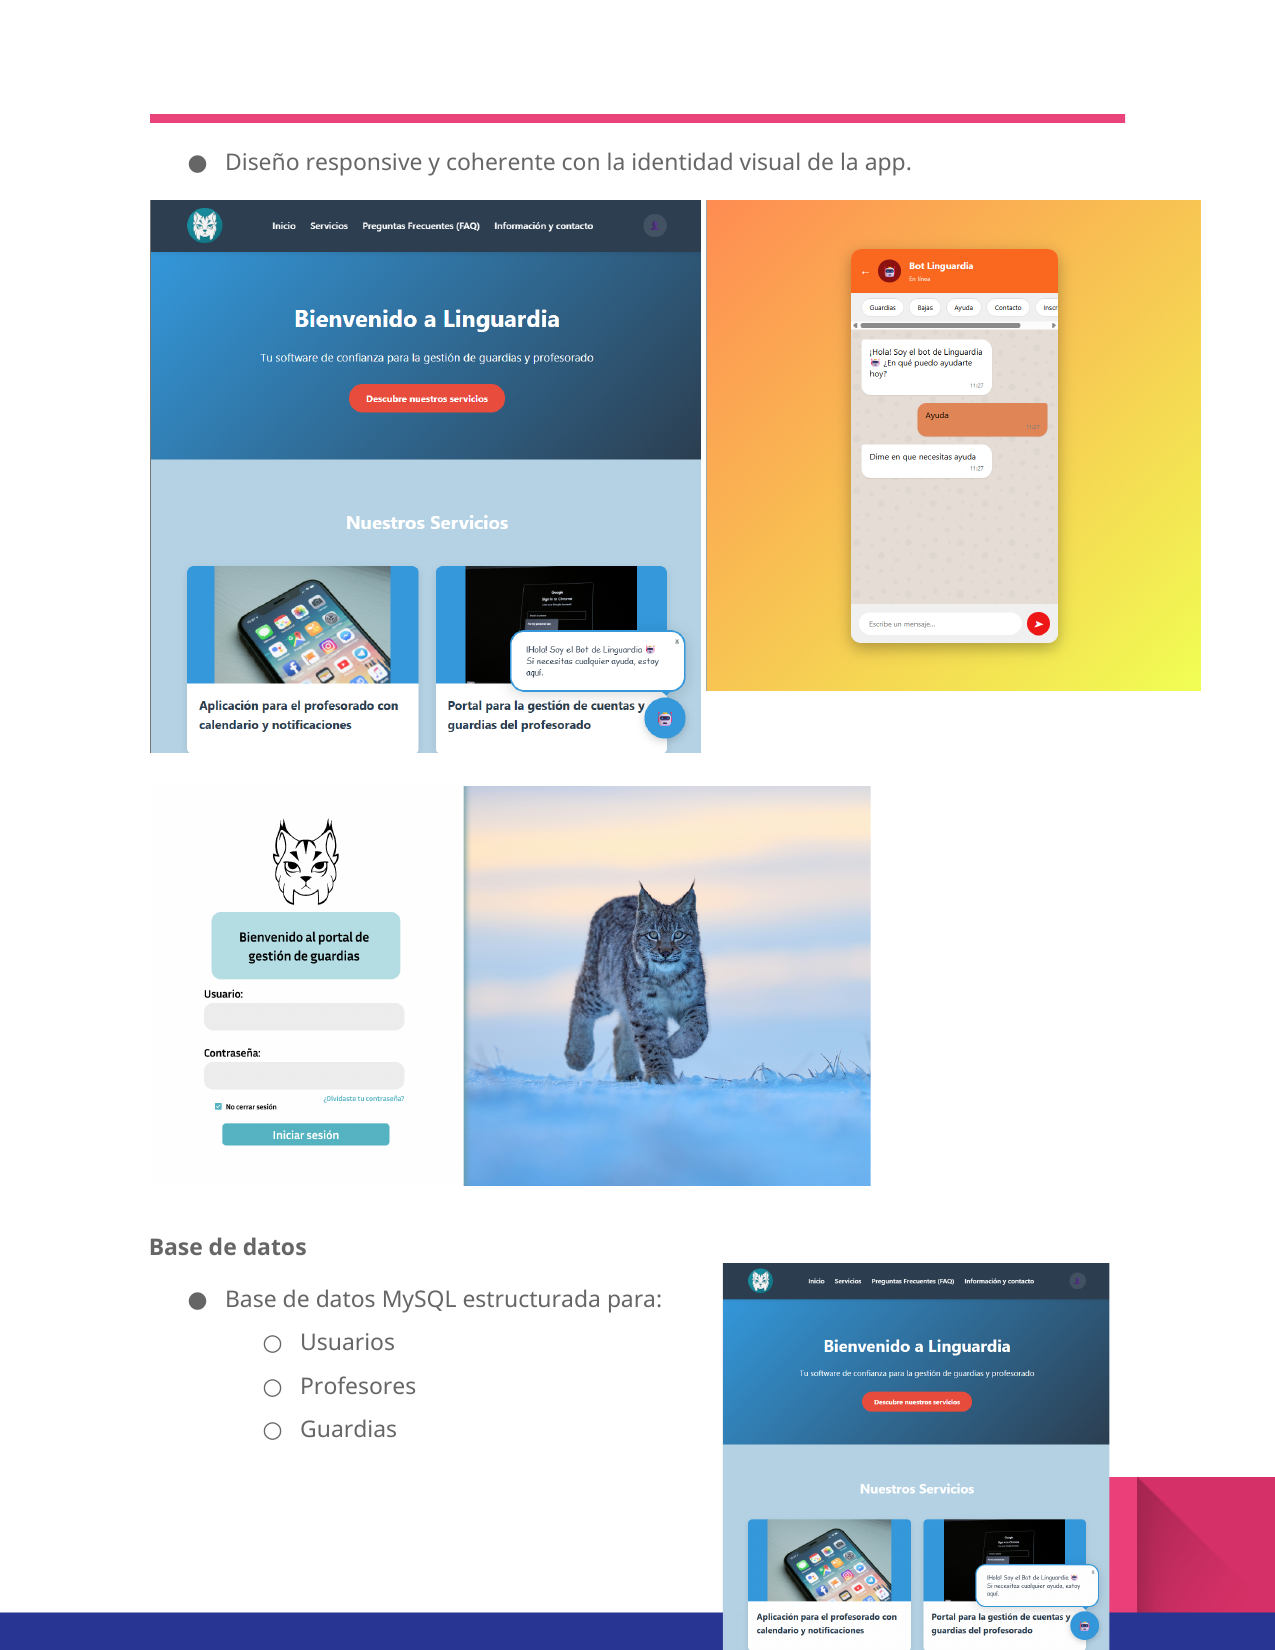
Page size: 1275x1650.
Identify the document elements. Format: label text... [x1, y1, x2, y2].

picture [150, 200, 701, 753]
list [1110, 1326, 1125, 1357]
list Guardias [262, 1413, 722, 1444]
subtitle Base de datos [148, 1231, 1125, 1262]
picture [150, 114, 1125, 123]
picture [150, 786, 871, 1186]
list Usuarios [262, 1326, 722, 1357]
picture [0, 1263, 1275, 1650]
picture [706, 200, 1201, 691]
list Profesores [262, 1370, 722, 1401]
list [1110, 1413, 1125, 1444]
list [1110, 1370, 1125, 1401]
list Base de datos MySQL estructurada para: [187, 1283, 722, 1314]
list Diseño responsive y coherente con la identidad visual de la app. [187, 146, 1125, 177]
